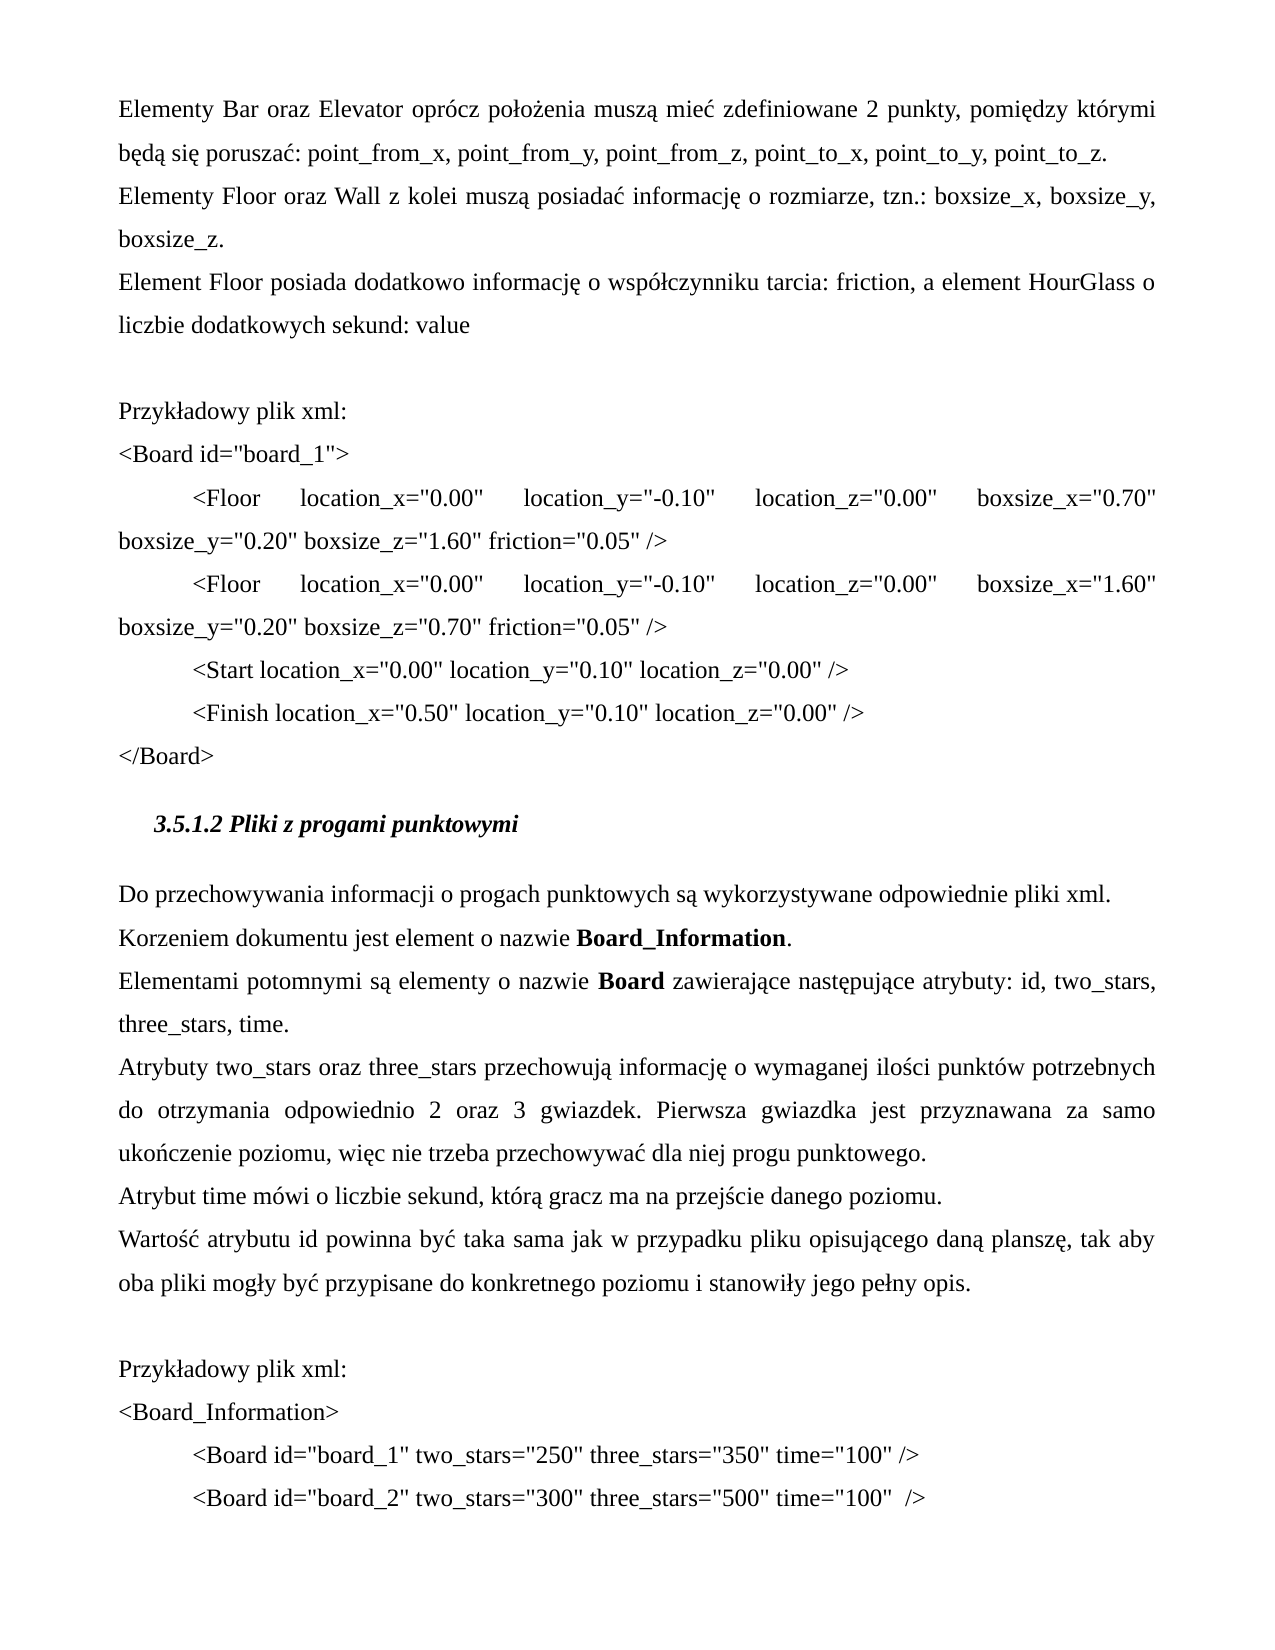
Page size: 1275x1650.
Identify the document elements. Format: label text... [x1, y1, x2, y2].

text Przykładowy plik xml: [118, 1354, 1157, 1383]
text Atrybut time mówi o liczbie sekund, którą gracz ma na przejście danego poziomu. [118, 1181, 1157, 1210]
text Atrybuty two_stars oraz three_stars przechowują informację o wymaganej ilości punktów potrzebnych do otrzymania odpowiednio 2 oraz 3 gwiazdek. Pierwsza gwiazdka jest przyznawana za samo ukończenie poziomu, więc nie trzeba przechowywać dla niej progu punktowego. [118, 1052, 1157, 1167]
text Elementami potomnymi są elementy o nazwie Board zawierające następujące atrybuty: id, two_stars, three_stars, time. [118, 966, 1157, 1038]
text Elementy Bar oraz Elevator oprócz położenia muszą mieć zdefiniowane 2 punkty, pomiędzy którymi będą się poruszać: point_from_x, point_from_y, point_from_z, point_to_x, point_to_y, point_to_z. [118, 94, 1157, 166]
text Wartość atrybutu id powinna być taka sama jak w przypadku pliku opisującego daną planszę, tak aby oba pliki mogły być przypisane do konkretnego poziomu i stanowiły jego pełny opis. [118, 1224, 1157, 1296]
subtitle Pliki z progami punktowymi [148, 809, 1157, 838]
text <Board_Information> [118, 1397, 1157, 1426]
text Korzeniem dokumentu jest element o nazwie Board_Information. [118, 923, 1157, 951]
text <Board id="board_1"> [118, 439, 1157, 468]
text Element Floor posiada dodatkowo informację o współczynniku tarcia: friction, a element HourGlass o liczbie dodatkowych sekund: value [118, 267, 1157, 339]
text Do przechowywania informacji o progach punktowych są wykorzystywane odpowiednie pliki xml. [118, 879, 1157, 908]
text <Start location_x="0.00" location_y="0.10" location_z="0.00" /> [118, 655, 1157, 684]
text <Floor location_x="0.00" location_y="-0.10" location_z="0.00" boxsize_x="1.60" boxsize_y="0.20" boxsize_z="0.70" friction="0.05" /> [118, 569, 1157, 641]
text <Floor location_x="0.00" location_y="-0.10" location_z="0.00" boxsize_x="0.70" boxsize_y="0.20" boxsize_z="1.60" friction="0.05" /> [118, 483, 1157, 554]
text <Board id="board_2" two_stars="300" three_stars="500" time="100" /> [118, 1483, 1157, 1512]
text <Board id="board_1" two_stars="250" three_stars="350" time="100" /> [118, 1440, 1157, 1469]
text Przykładowy plik xml: [118, 396, 1157, 425]
text </Board> [118, 741, 1157, 770]
text Elementy Floor oraz Wall z kolei muszą posiadać informację o rozmiarze, tzn.: boxsize_x, boxsize_y, boxsize_z. [118, 181, 1157, 253]
text <Finish location_x="0.50" location_y="0.10" location_z="0.00" /> [118, 698, 1157, 727]
